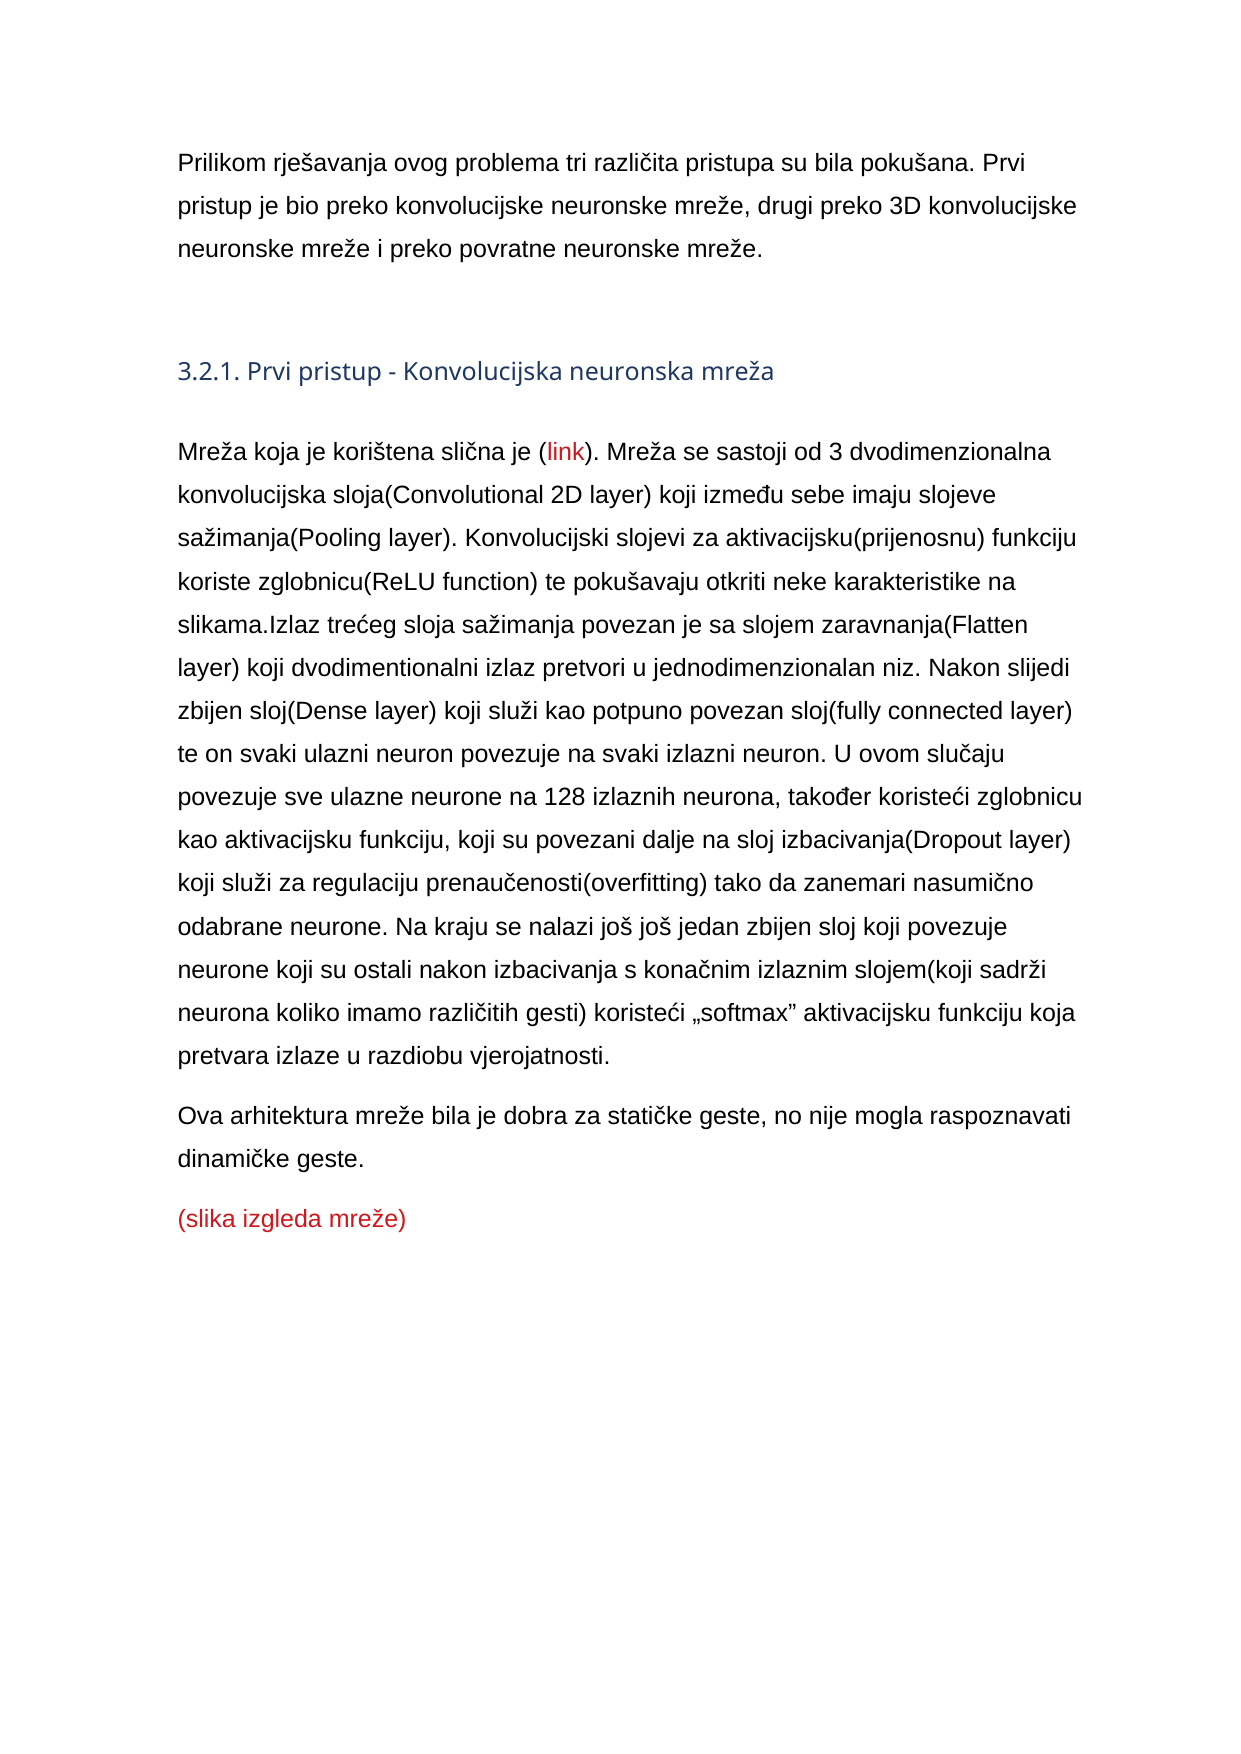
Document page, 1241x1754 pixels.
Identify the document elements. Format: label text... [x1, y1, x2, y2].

subtitle 3.2.1. Prvi pristup - Konvolucijska neuronska mreža [177, 353, 1092, 388]
text Mreža koja je korištena slična je (link). Mreža se sastoji od 3 dvodimenzionalna konvolucijska sloja(Convolutional 2D layer) koji između sebe imaju slojeve sažimanja(Pooling layer). Konvolucijski slojevi za aktivacijsku(prijenosnu) funkciju koriste zglobnicu(ReLU function) te pokušavaju otkriti neke karakteristike na slikama.Izlaz trećeg sloja sažimanja povezan je sa slojem zaravnanja(Flatten layer) koji dvodimentionalni izlaz pretvori u jednodimenzionalan niz. Nakon slijedi zbijen sloj(Dense layer) koji služi kao potpuno povezan sloj(fully connected layer) te on svaki ulazni neuron povezuje na svaki izlazni neuron. U ovom slučaju povezuje sve ulazne neurone na 128 izlaznih neurona, također koristeći zglobnicu kao aktivacijsku funkciju, koji su povezani dalje na sloj izbacivanja(Dropout layer) koji služi za regulaciju prenaučenosti(overfitting) tako da zanemari nasumično odabrane neurone. Na kraju se nalazi još još jedan zbijen sloj koji povezuje neurone koji su ostali nakon izbacivanja s konačnim izlaznim slojem(koji sadrži neurona koliko imamo različitih gesti) koristeći „softmax” aktivacijsku funkciju koja pretvara izlaze u razdiobu vjerojatnosti. [177, 437, 1092, 1070]
text Prilikom rješavanja ovog problema tri različita pristupa su bila pokušana. Prvi pristup je bio preko konvolucijske neuronske mreže, drugi preko 3D konvolucijske neuronske mreže i preko povratne neuronske mreže. [177, 148, 1092, 263]
text (slika izgleda mreže) [177, 1204, 1092, 1232]
text Ova arhitektura mreže bila je dobra za statičke geste, no nije mogla raspoznavati dinamičke geste. [177, 1101, 1092, 1173]
